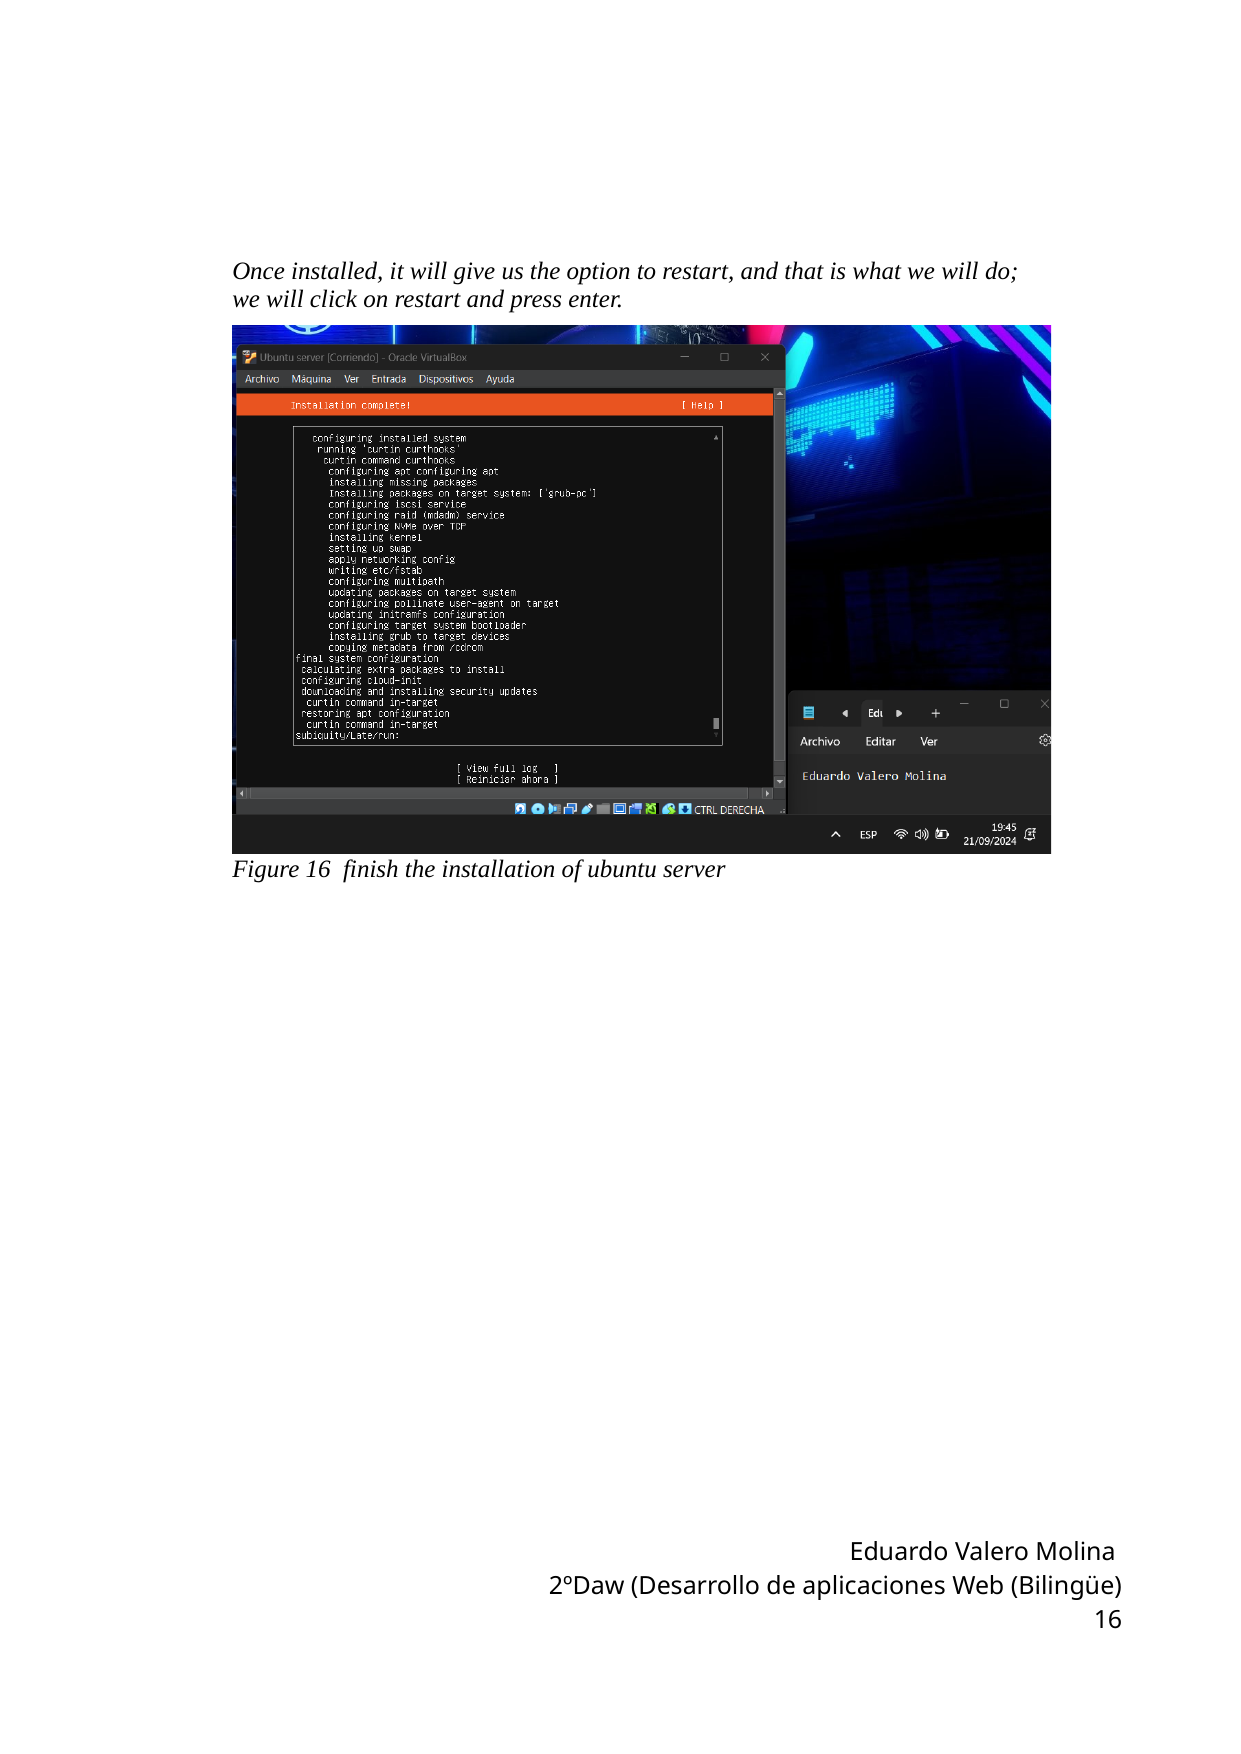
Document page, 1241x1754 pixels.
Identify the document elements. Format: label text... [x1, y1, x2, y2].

text Figure 16 finish the installation of ubuntu server [232, 854, 1051, 882]
text Once installed, it will give us the option to restart, and that is what we will do; we will click on restart and press enter. [232, 256, 1051, 325]
picture [232, 325, 1052, 854]
